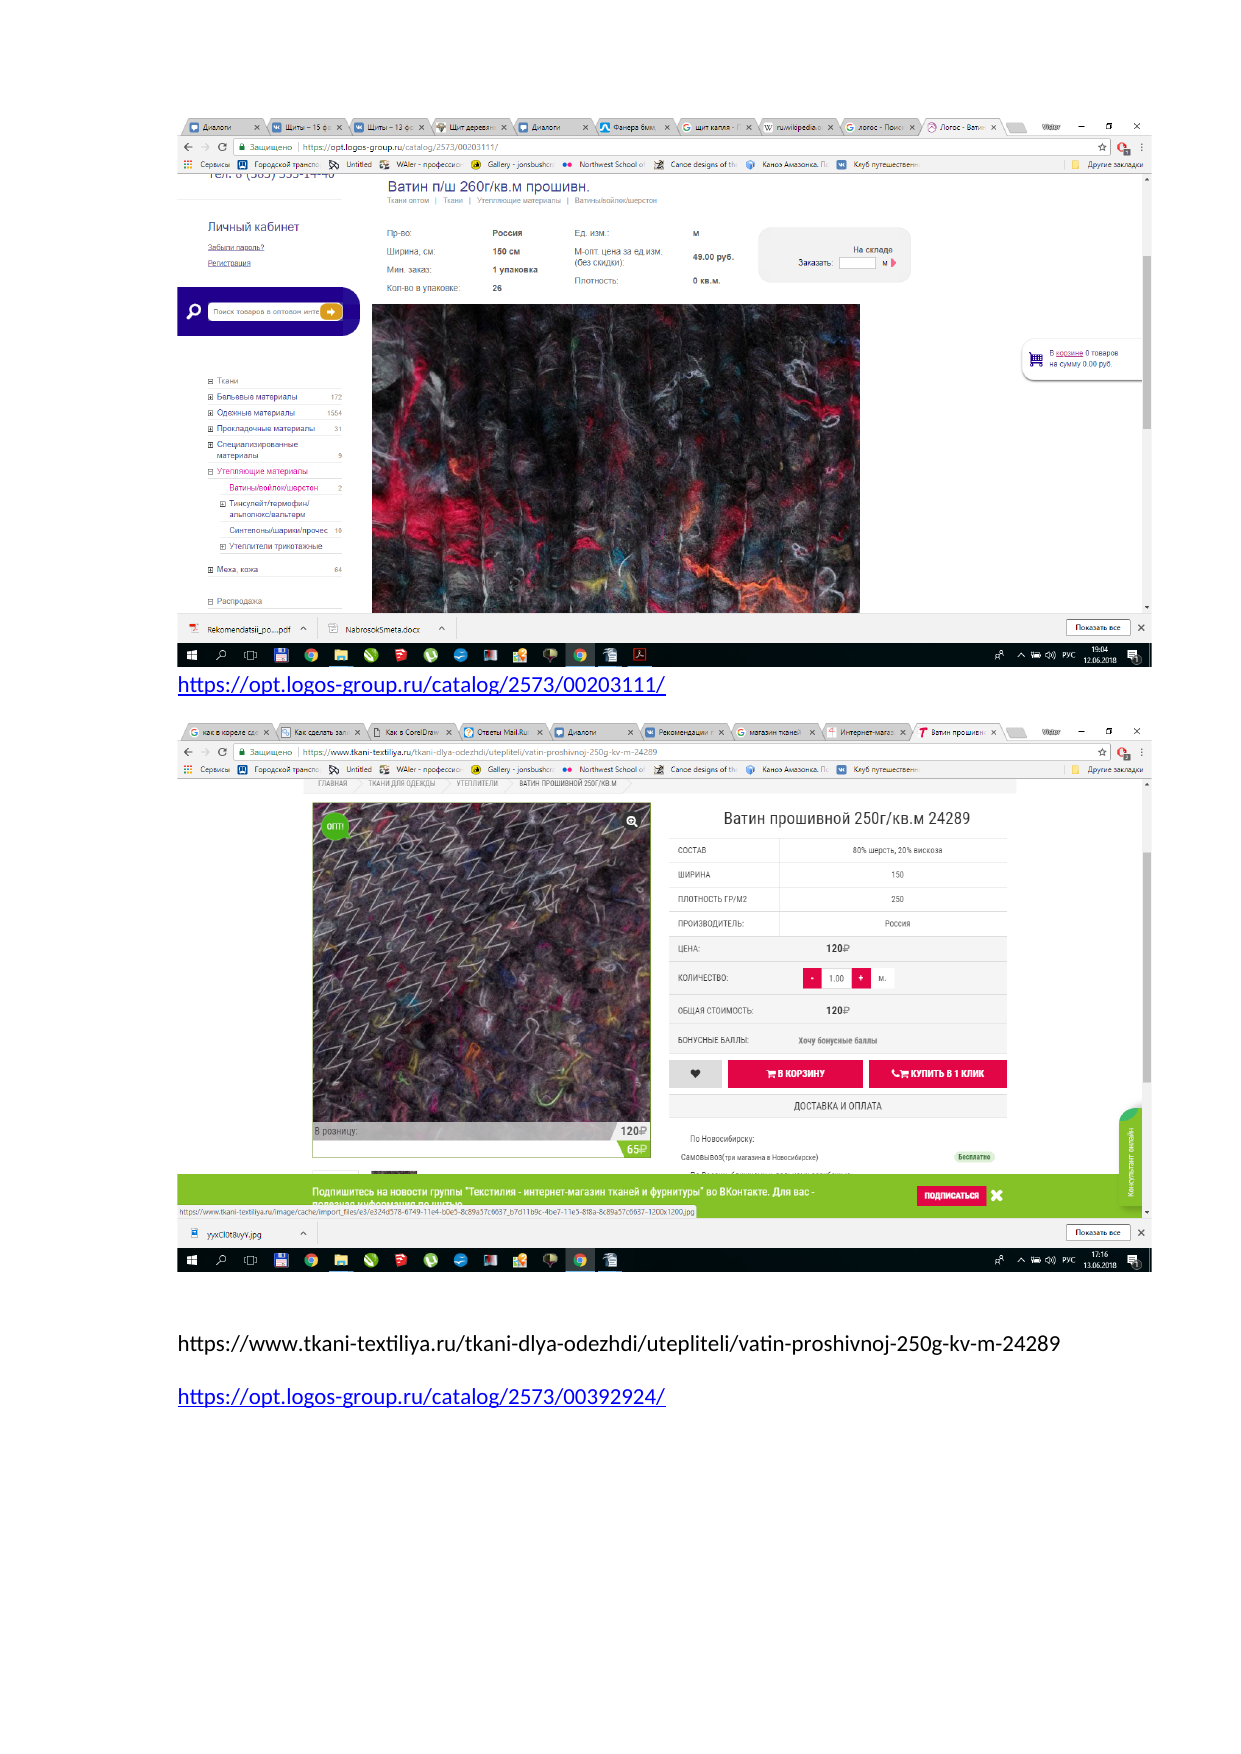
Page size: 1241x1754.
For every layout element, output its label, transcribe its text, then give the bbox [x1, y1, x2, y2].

picture [177, 118, 1152, 667]
picture [177, 723, 1152, 1272]
text https://www.tkani-textiliya.ru/tkani-dlya-odezhdi/utepliteli/vatin-proshivnoj-250g-kv-m-24289 [177, 1329, 1152, 1357]
text https://opt.logos-group.ru/catalog/2573/00203111/ [177, 667, 1152, 698]
text https://opt.logos-group.ru/catalog/2573/00392924/ [177, 1382, 1152, 1410]
